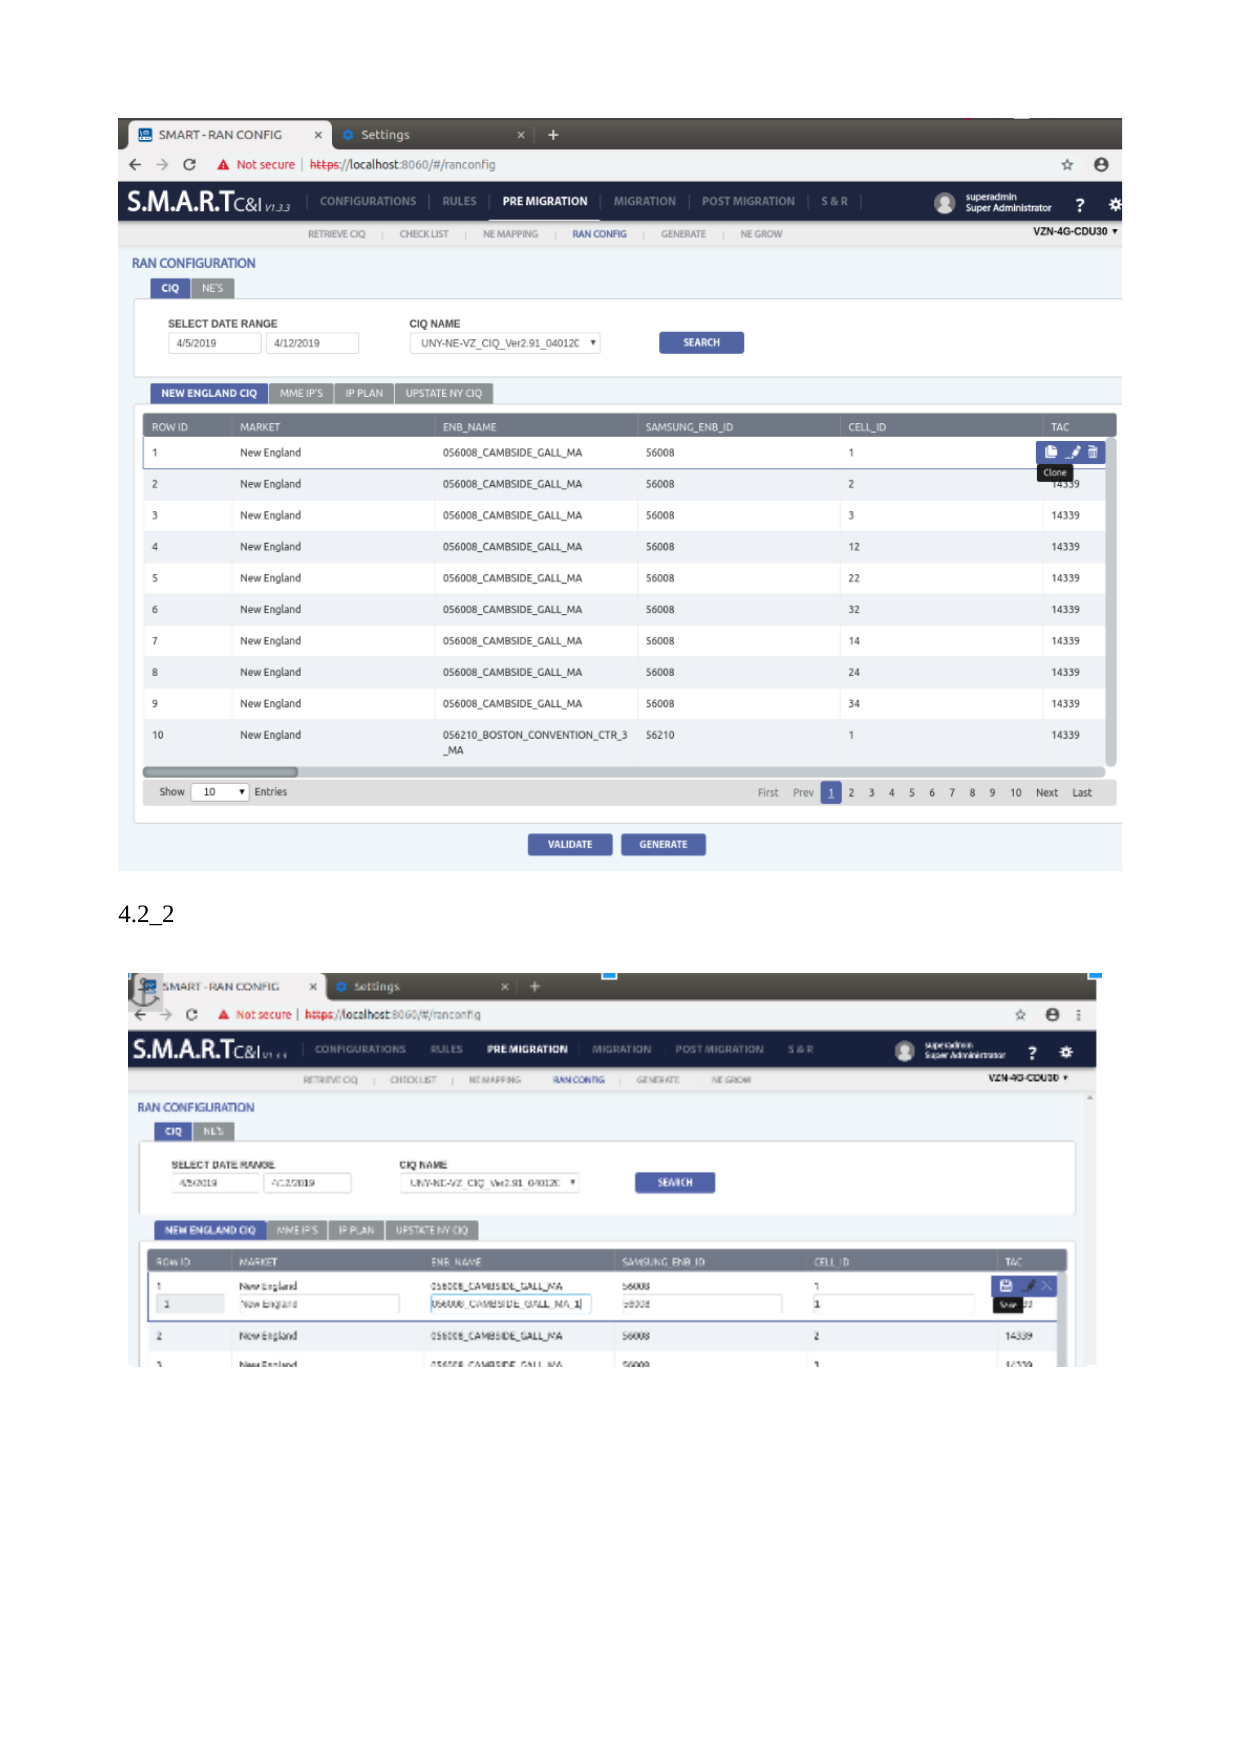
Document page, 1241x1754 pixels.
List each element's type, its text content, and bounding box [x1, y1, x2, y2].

text 4.2_2 [118, 899, 1122, 928]
picture [118, 118, 1123, 871]
picture [128, 973, 1102, 1367]
